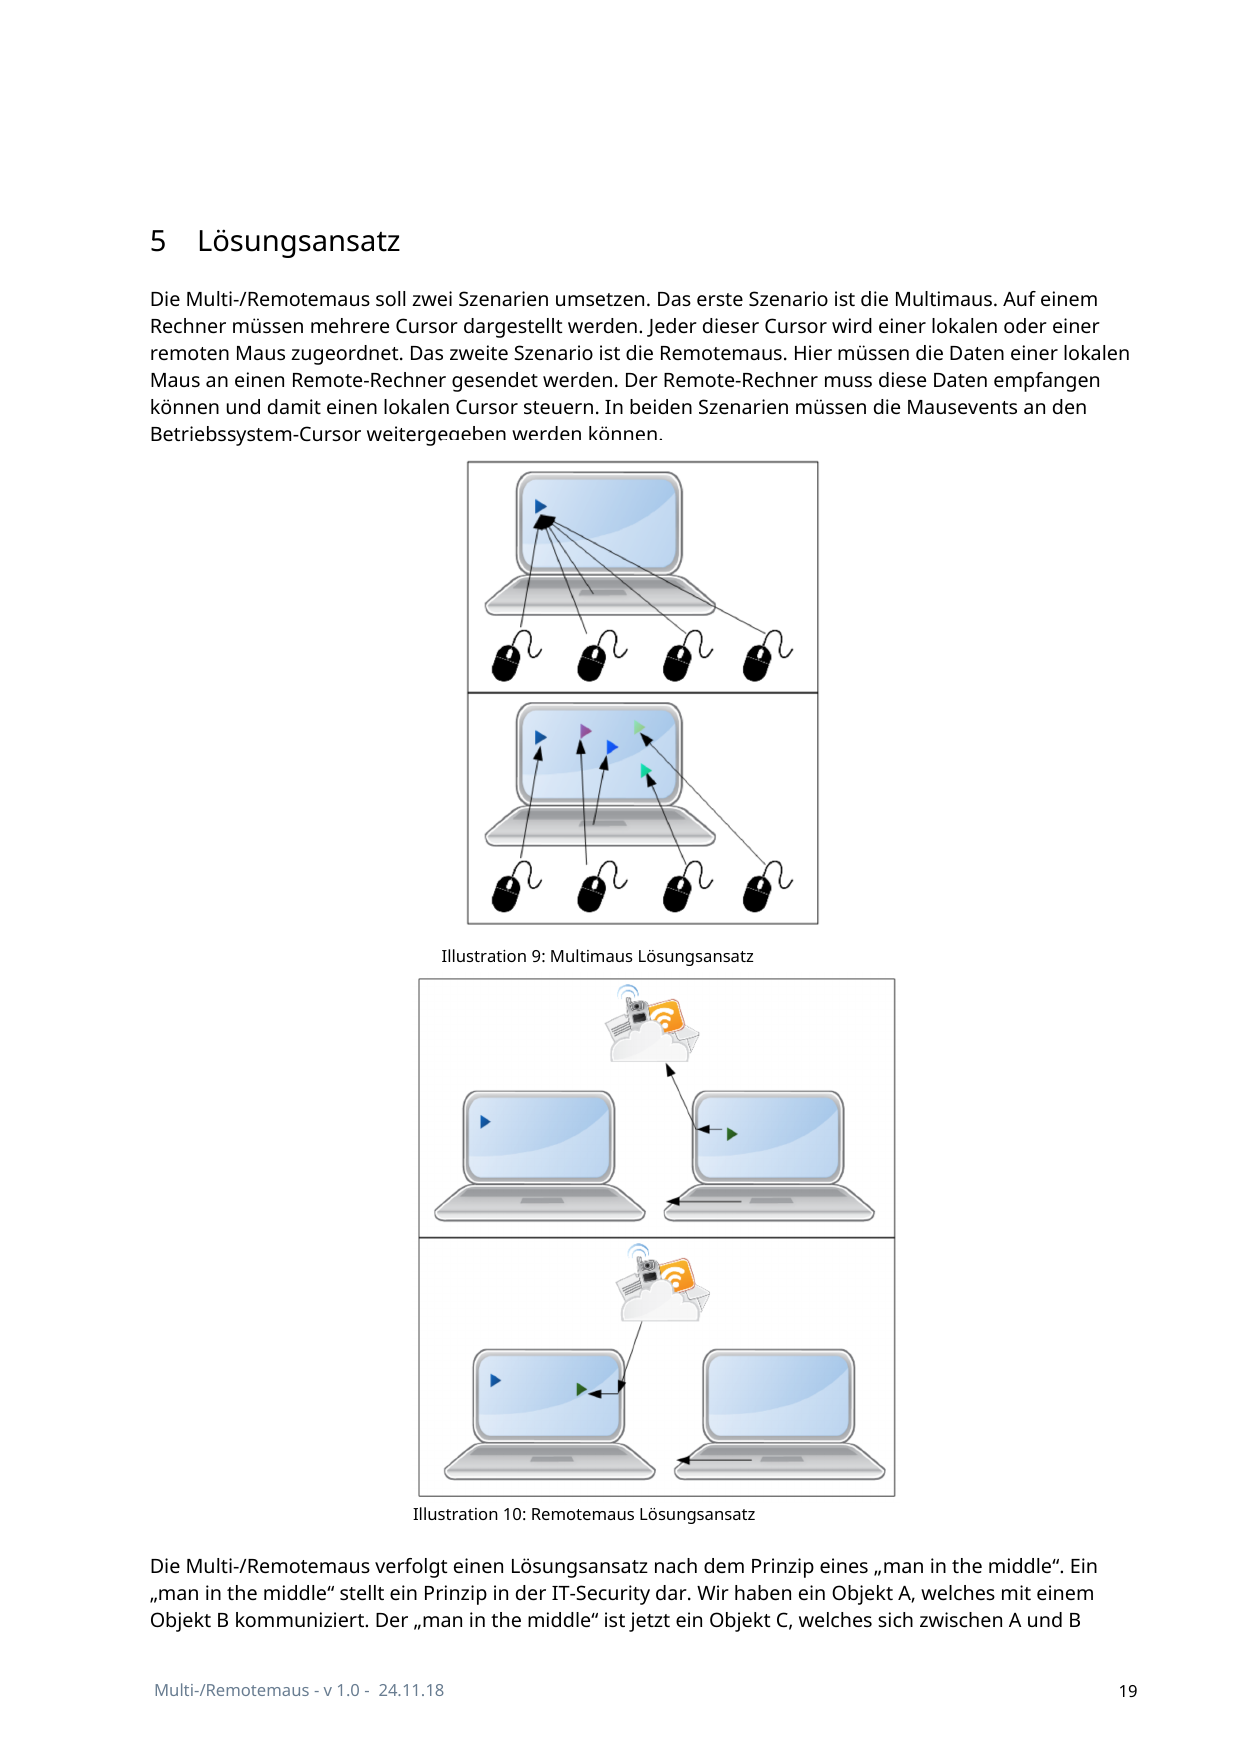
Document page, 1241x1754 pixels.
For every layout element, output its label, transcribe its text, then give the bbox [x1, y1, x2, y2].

text Illustration 9: Multimaus Lösungsansatz [441, 945, 844, 967]
picture [441, 440, 844, 945]
text Illustration 10: Remotemaus Lösungsansatz [413, 1503, 900, 1525]
picture [412, 972, 900, 1503]
text Die Multi-/Remotemaus soll zwei Szenarien umsetzen. Das erste Szenario ist die Multimaus. Auf einem Rechner müssen mehrere Cursor dargestellt werden. Jeder dieser Cursor wird einer lokalen oder einer remoten Maus zugeordnet. Das zweite Szenario ist die Remotemaus. Hier müssen die Daten einer lokalen Maus an einen Remote-Rechner gesendet werden. Der Remote-Rechner muss diese Daten empfangen können und damit einen lokalen Cursor steuern. In beiden Szenarien müssen die Mausevents an den Betriebssystem-Cursor weitergegeben werden können. [149, 285, 1136, 447]
subtitle Lösungsansatz [149, 221, 1136, 260]
text Die Multi-/Remotemaus verfolgt einen Lösungsansatz nach dem Prinzip eines „man in the middle“. Ein „man in the middle“ stellt ein Prinzip in der IT-Security dar. Wir haben ein Objekt A, welches mit einem Objekt B kommuniziert. Der „man in the middle“ ist jetzt ein Objekt C, welches sich zwischen A und B [149, 1552, 1136, 1633]
